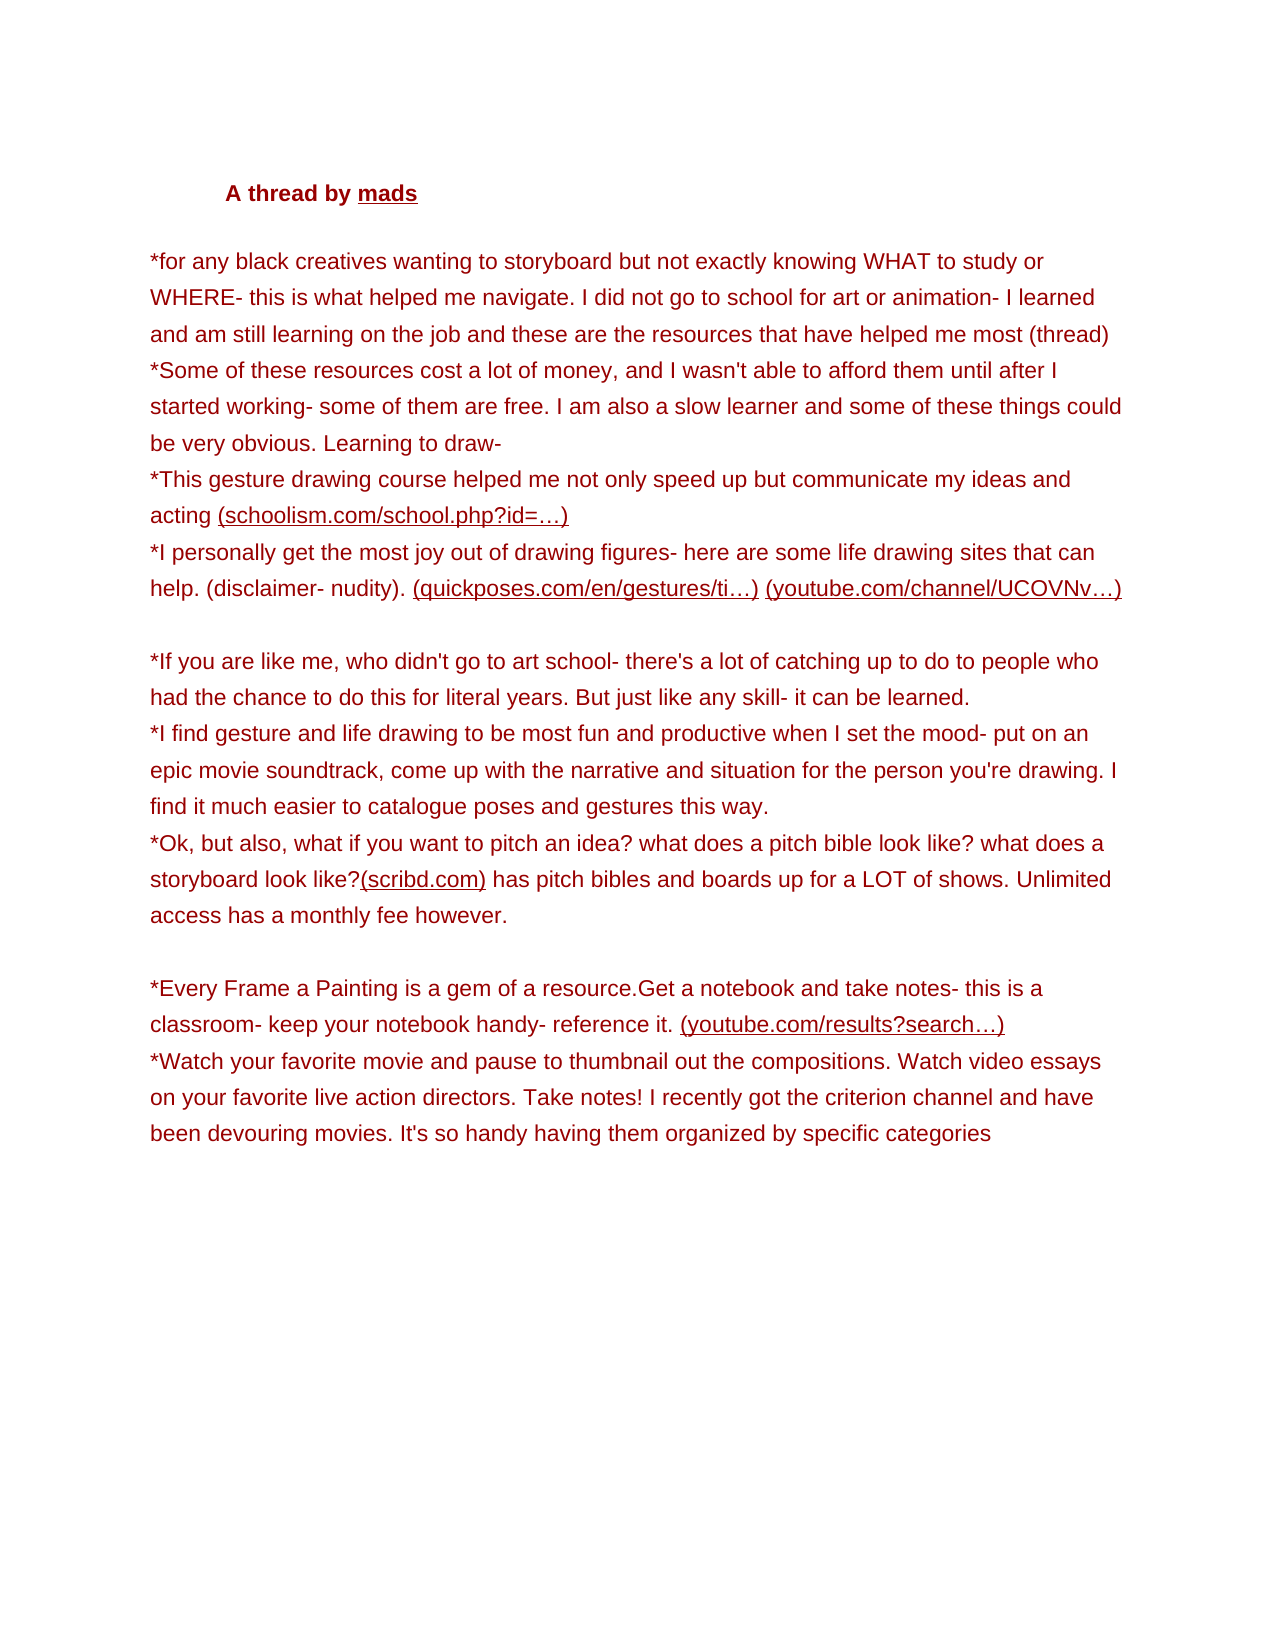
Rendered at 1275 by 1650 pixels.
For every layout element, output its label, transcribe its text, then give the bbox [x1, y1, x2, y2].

text *for any black creatives wanting to storyboard but not exactly knowing WHAT to study or WHERE- this is what helped me navigate. I did not go to school for art or animation- I learned and am still learning on the job and these are the resources that have helped me most (thread) [150, 217, 1125, 347]
text *Every Frame a Painting is a gem of a resource.Get a notebook and take notes- this is a classroom- keep your notebook handy- reference it. (youtube.com/results?search…) [150, 975, 1125, 1038]
text *Some of these resources cost a lot of money, and I wasn't able to afford them until after I started working- some of them are free. I am also a slow learner and some of these things could be very obvious. Learning to draw- [150, 357, 1125, 456]
text *I find gesture and life drawing to be most fun and productive when I set the mood- put on an epic movie soundtrack, come up with the narrative and situation for the person you're drawing. I find it much easier to catalogue poses and gestures this way. [150, 720, 1125, 819]
text *Ok, but also, what if you want to pitch an idea? what does a pitch bible look like? what does a storyboard look like?(scribd.com) has pitch bibles and boards up for a LOT of shows. Unlimited access has a monthly fee however. [150, 829, 1125, 928]
text *This gesture drawing course helped me not only speed up but communicate my ideas and acting (schoolism.com/school.php?id=…) [150, 466, 1125, 529]
subtitle A thread by mads [225, 150, 1125, 207]
text *I personally get the most joy out of drawing figures- here are some life drawing sites that can help. (disclaimer- nudity). (quickposes.com/en/gestures/ti…) (youtube.com/channel/UCOVNv…) [150, 539, 1125, 601]
text *If you are like me, who didn't go to art school- there's a lot of catching up to do to people who had the chance to do this for literal years. But just like any skill- it can be learned. [150, 648, 1125, 710]
text *Watch your favorite movie and pause to thumbnail out the compositions. Watch video essays on your favorite live action directors. Take notes! I recently got the criterion channel and have been devouring movies. It's so handy having them organized by specific categories [150, 1048, 1125, 1178]
